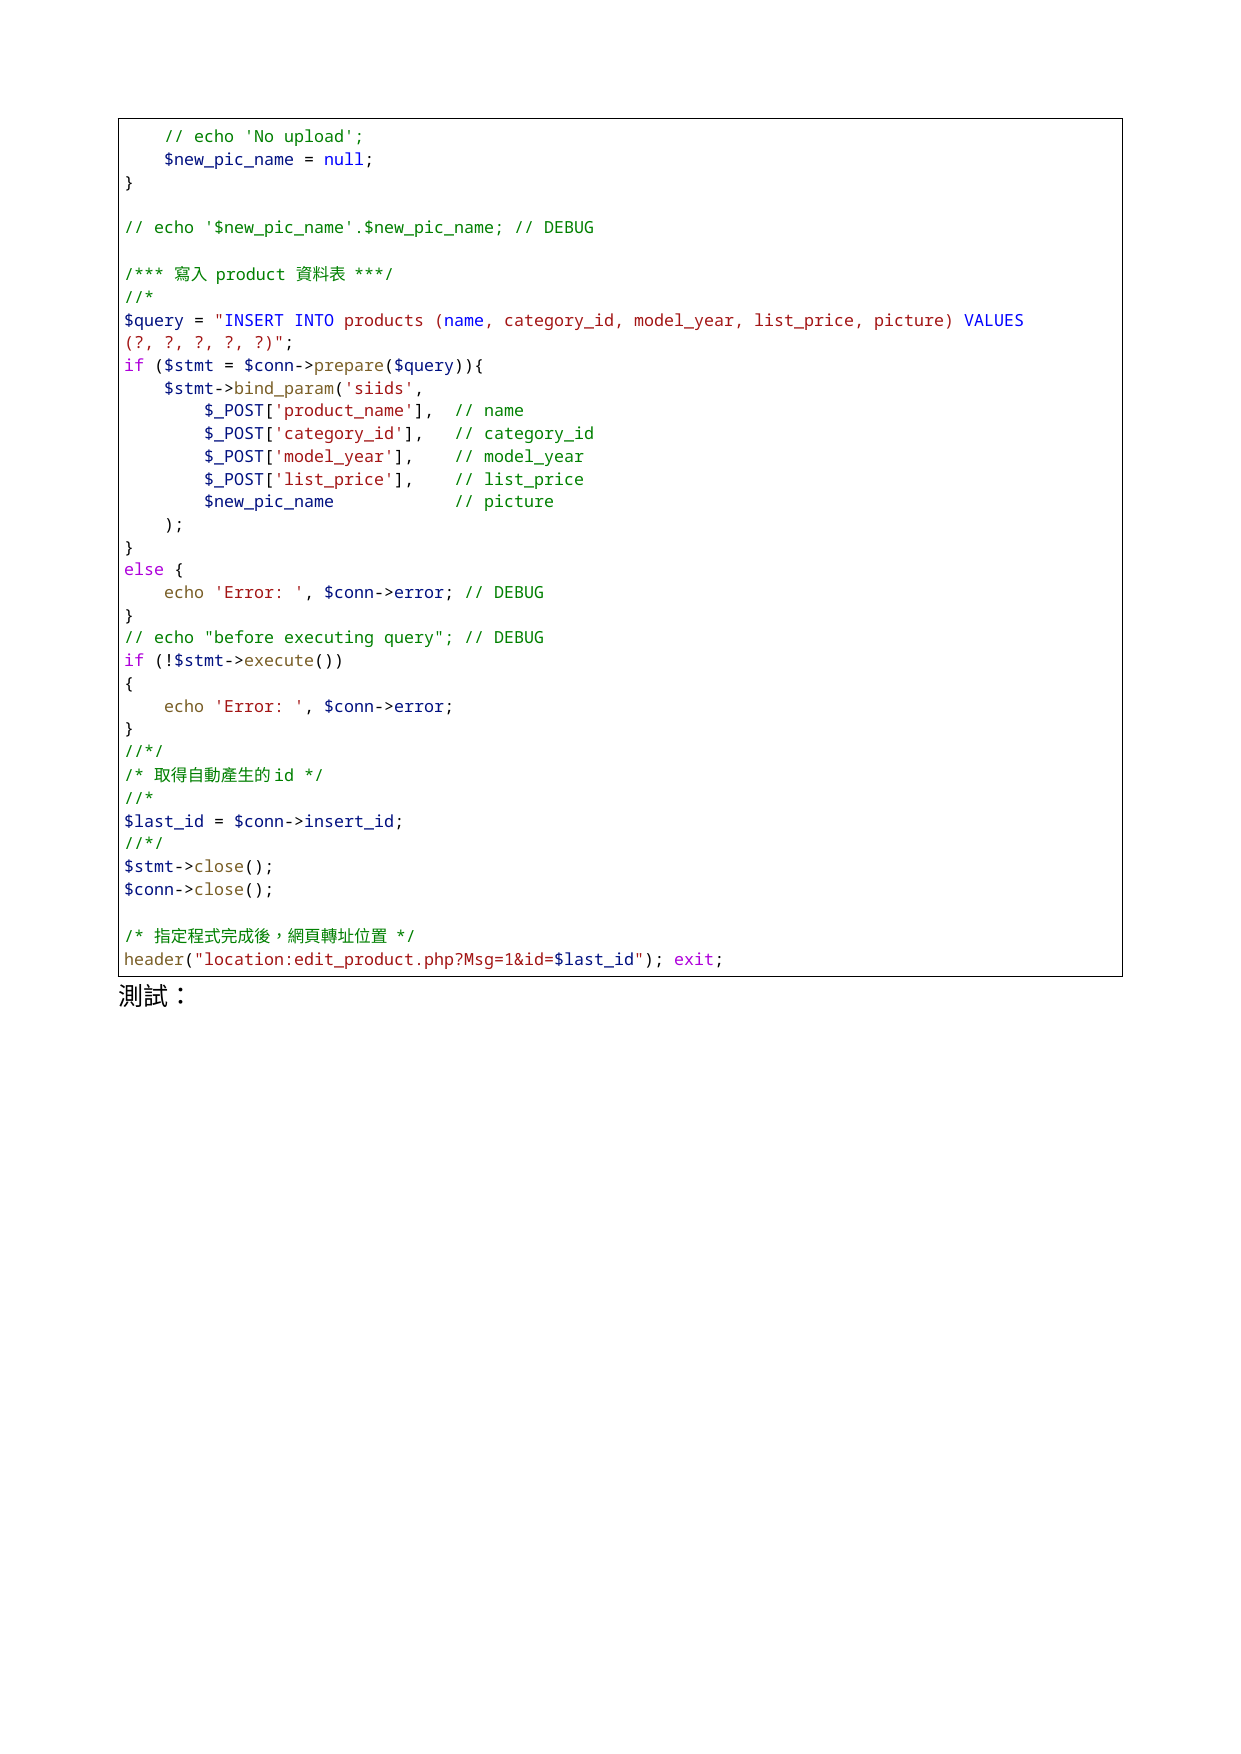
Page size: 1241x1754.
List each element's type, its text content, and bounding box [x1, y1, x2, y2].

table_header // echo 'No upload'; $new_pic_name = null; } // echo '$new_pic_name'.$new_pic_name; // DEBUG /*** 寫入 product 資料表 ***/ //* $query = "INSERT INTO products (name, category_id, model_year, list_price, picture) VALUES (?, ?, ?, ?, ?)"; if ($stmt = $conn->prepare($query)){ $stmt->bind_param('siids', $_POST['product_name'], // name $_POST['category_id'], // category_id $_POST['model_year'], // model_year $_POST['list_price'], // list_price $new_pic_name // picture ); } else { echo 'Error: ', $conn->error; // DEBUG } // echo "before executing query"; // DEBUG if (!$stmt->execute()) { echo 'Error: ', $conn->error; } //*/ /* 取得自動產生的id */ //* $last_id = $conn->insert_id; //*/ $stmt->close(); $conn->close(); /* 指定程式完成後，網頁轉址位置 */ header("location:edit_product.php?Msg=1&id=$last_id"); exit; [119, 119, 1122, 976]
text 測試： [118, 977, 1122, 1013]
